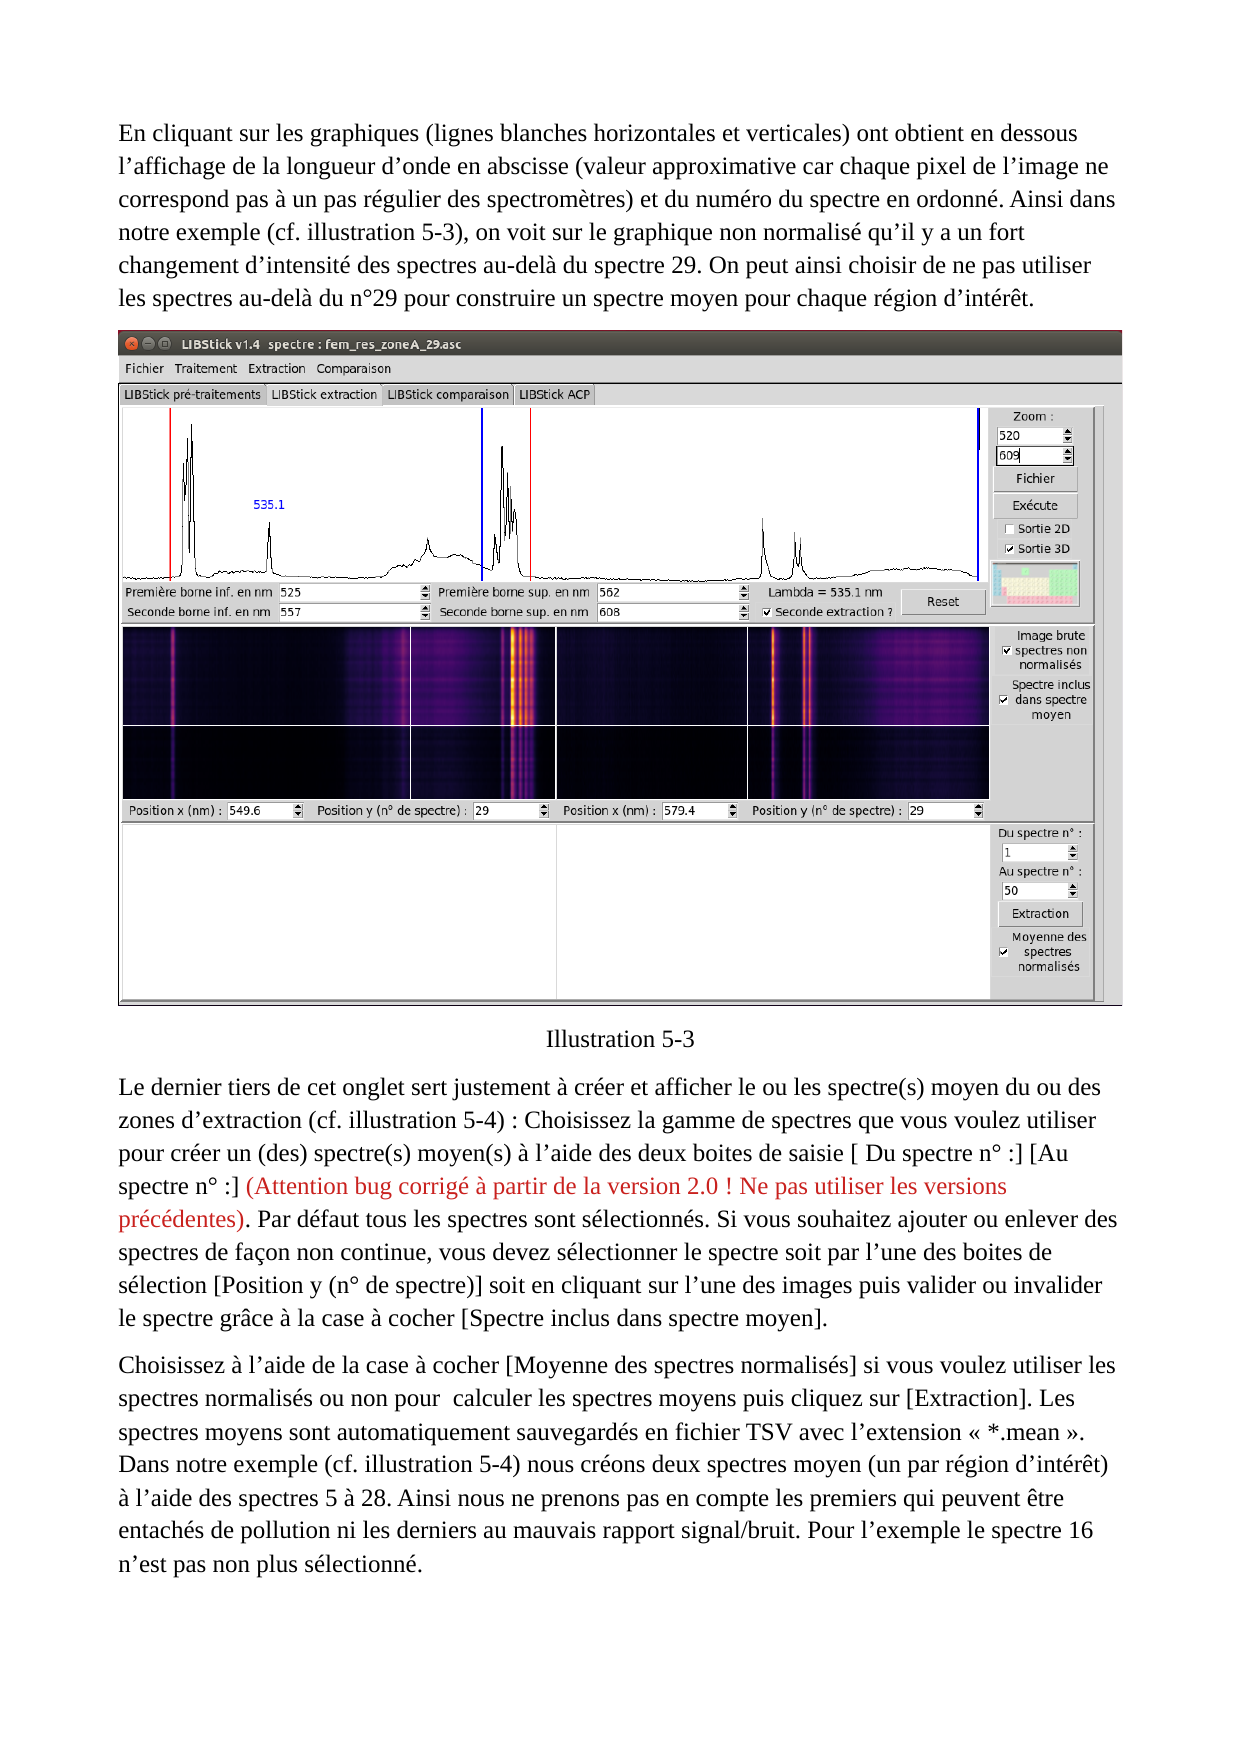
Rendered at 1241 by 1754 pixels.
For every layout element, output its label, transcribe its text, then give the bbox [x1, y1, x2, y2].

text Illustration 5-3 [118, 1024, 1122, 1053]
picture [118, 330, 1123, 1006]
text En cliquant sur les graphiques (lignes blanches horizontales et verticales) ont obtient en dessous l’affichage de la longueur d’onde en abscisse (valeur approximative car chaque pixel de l’image ne correspond pas à un pas régulier des spectromètres) et du numéro du spectre en ordonné. Ainsi dans notre exemple (cf. illustration 5-3), on voit sur le graphique non normalisé qu’il y a un fort changement d’intensité des spectres au-delà du spectre 29. On peut ainsi choisir de ne pas utiliser les spectres au-delà du n°29 pour construire un spectre moyen pour chaque région d’intérêt. [118, 118, 1122, 312]
text Le dernier tiers de cet onglet sert justement à créer et afficher le ou les spectre(s) moyen du ou des zones d’extraction (cf. illustration 5-4) : Choisissez la gamme de spectres que vous voulez utiliser pour créer un (des) spectre(s) moyen(s) à l’aide des deux boites de saisie [ Du spectre n° :] [Au spectre n° :] (Attention bug corrigé à partir de la version 2.0 ! Ne pas utiliser les versions précédentes). Par défaut tous les spectres sont sélectionnés. Si vous souhaitez ajouter ou enlever des spectres de façon non continue, vous devez sélectionner le spectre soit par l’une des boites de sélection [Position y (n° de spectre)] soit en cliquant sur l’une des images puis valider ou invalider le spectre grâce à la case à cocher [Spectre inclus dans spectre moyen]. [118, 1072, 1122, 1332]
text Choisissez à l’aide de la case à cocher [Moyenne des spectres normalisés] si vous voulez utiliser les spectres normalisés ou non pour calculer les spectres moyens puis cliquez sur [Extraction]. Les spectres moyens sont automatiquement sauvegardés en fichier TSV avec l’extension « *.mean ». Dans notre exemple (cf. illustration 5-4) nous créons deux spectres moyen (un par région d’intérêt) à l’aide des spectres 5 à 28. Ainsi nous ne prenons pas en compte les premiers qui peuvent être entachés de pollution ni les derniers au mauvais rapport signal/bruit. Pour l’exemple le spectre 16 n’est pas non plus sélectionné. [118, 1351, 1122, 1577]
